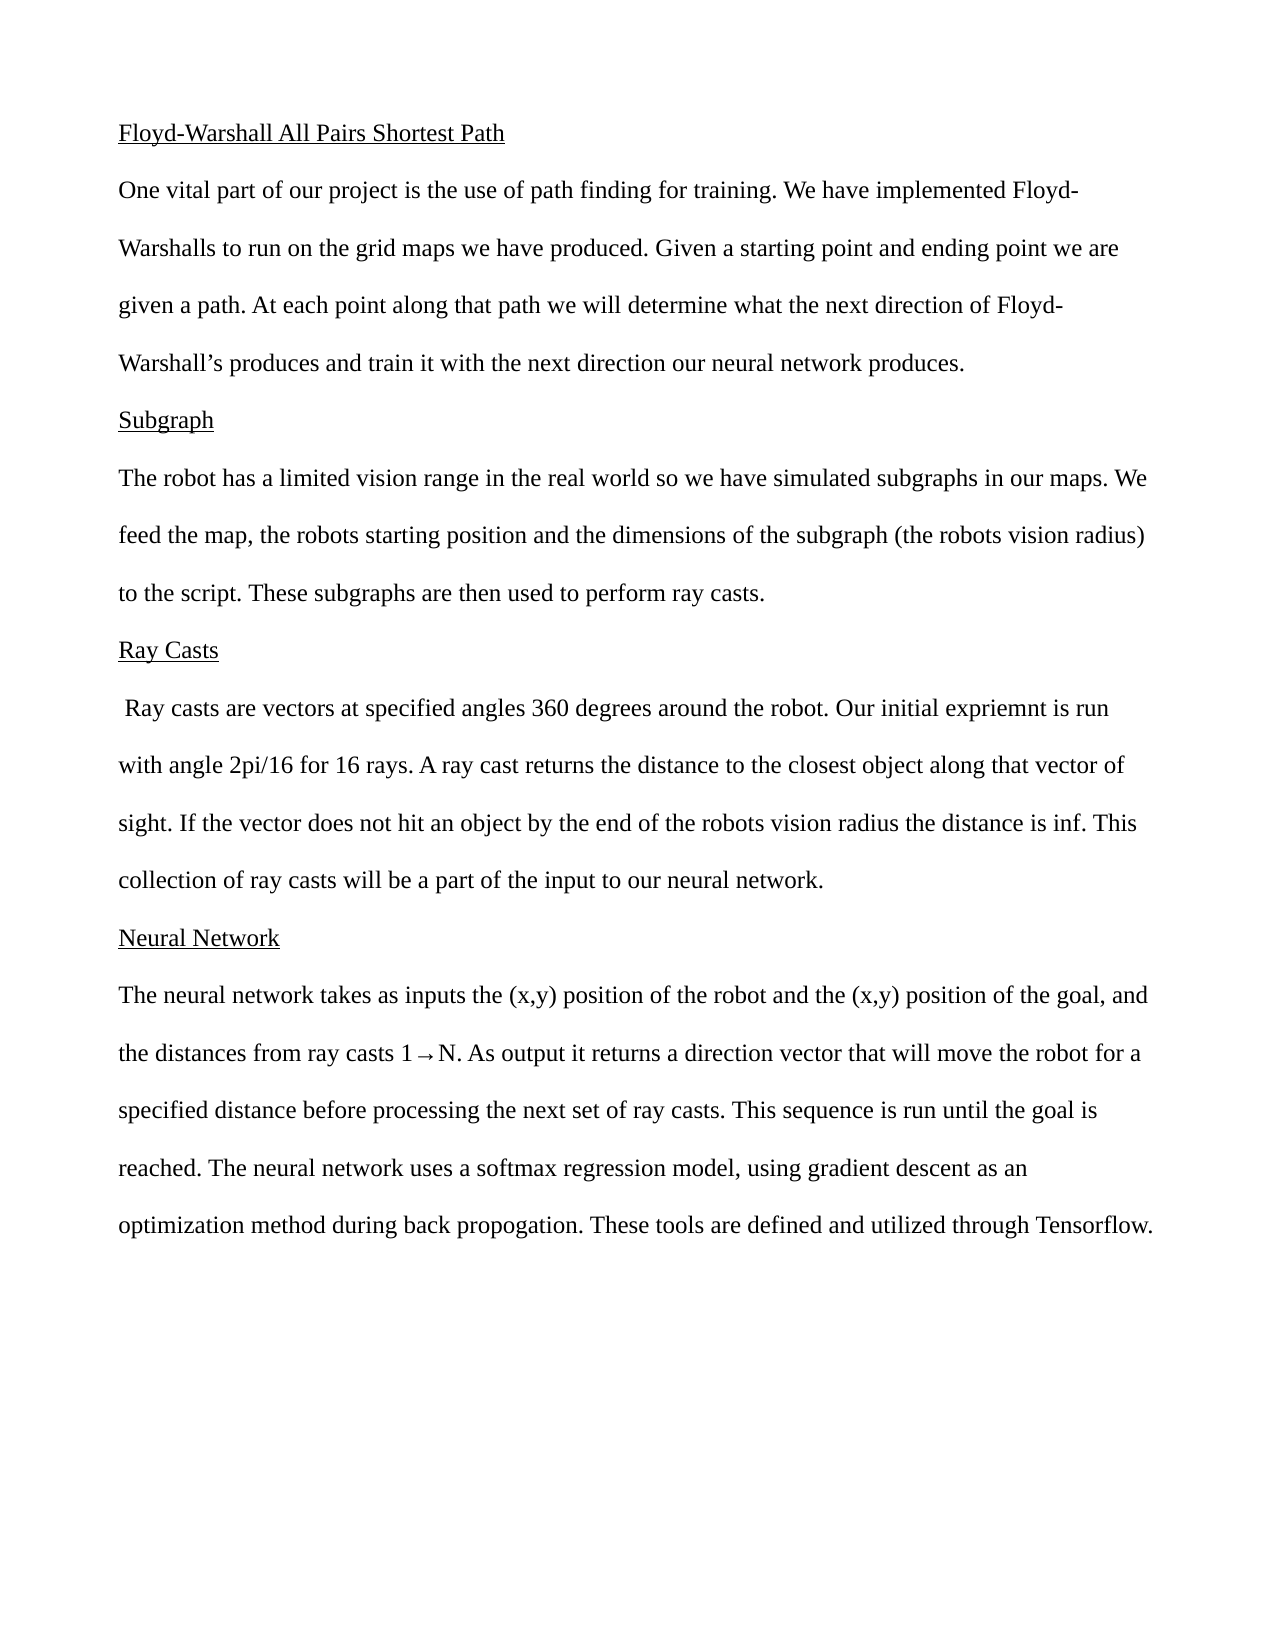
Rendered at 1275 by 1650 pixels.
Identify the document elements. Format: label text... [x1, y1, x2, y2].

text Floyd-Warshall All Pairs Shortest Path [118, 118, 1157, 147]
text Ray casts are vectors at specified angles 360 degrees around the robot. Our initial expriemnt is run with angle 2pi/16 for 16 rays. A ray cast returns the distance to the closest object along that vector of sight. If the vector does not hit an object by the end of the robots vision radius the distance is inf. This collection of ray casts will be a part of the input to our neural network. [118, 693, 1157, 894]
text One vital part of our project is the use of path finding for training. We have implemented Floyd-Warshalls to run on the grid maps we have produced. Given a starting point and ending point we are given a path. At each point along that path we will determine what the next direction of Floyd-Warshall’s produces and train it with the next direction our neural network produces. [118, 176, 1157, 377]
text Subgraph [118, 406, 1157, 434]
text Ray Casts [118, 636, 1157, 664]
text The robot has a limited vision range in the real world so we have simulated subgraphs in our maps. We feed the map, the robots starting position and the dimensions of the subgraph (the robots vision radius) to the script. These subgraphs are then used to perform ray casts. [118, 463, 1157, 607]
text The neural network takes as inputs the (x,y) position of the robot and the (x,y) position of the goal, and the distances from ray casts 1→N. As output it returns a direction vector that will move the robot for a specified distance before processing the next set of ray casts. This sequence is run until the goal is reached. The neural network uses a softmax regression model, using gradient descent as an optimization method during back propogation. These tools are defined and utilized through Tensorflow. [118, 981, 1157, 1239]
text Neural Network [118, 923, 1157, 952]
